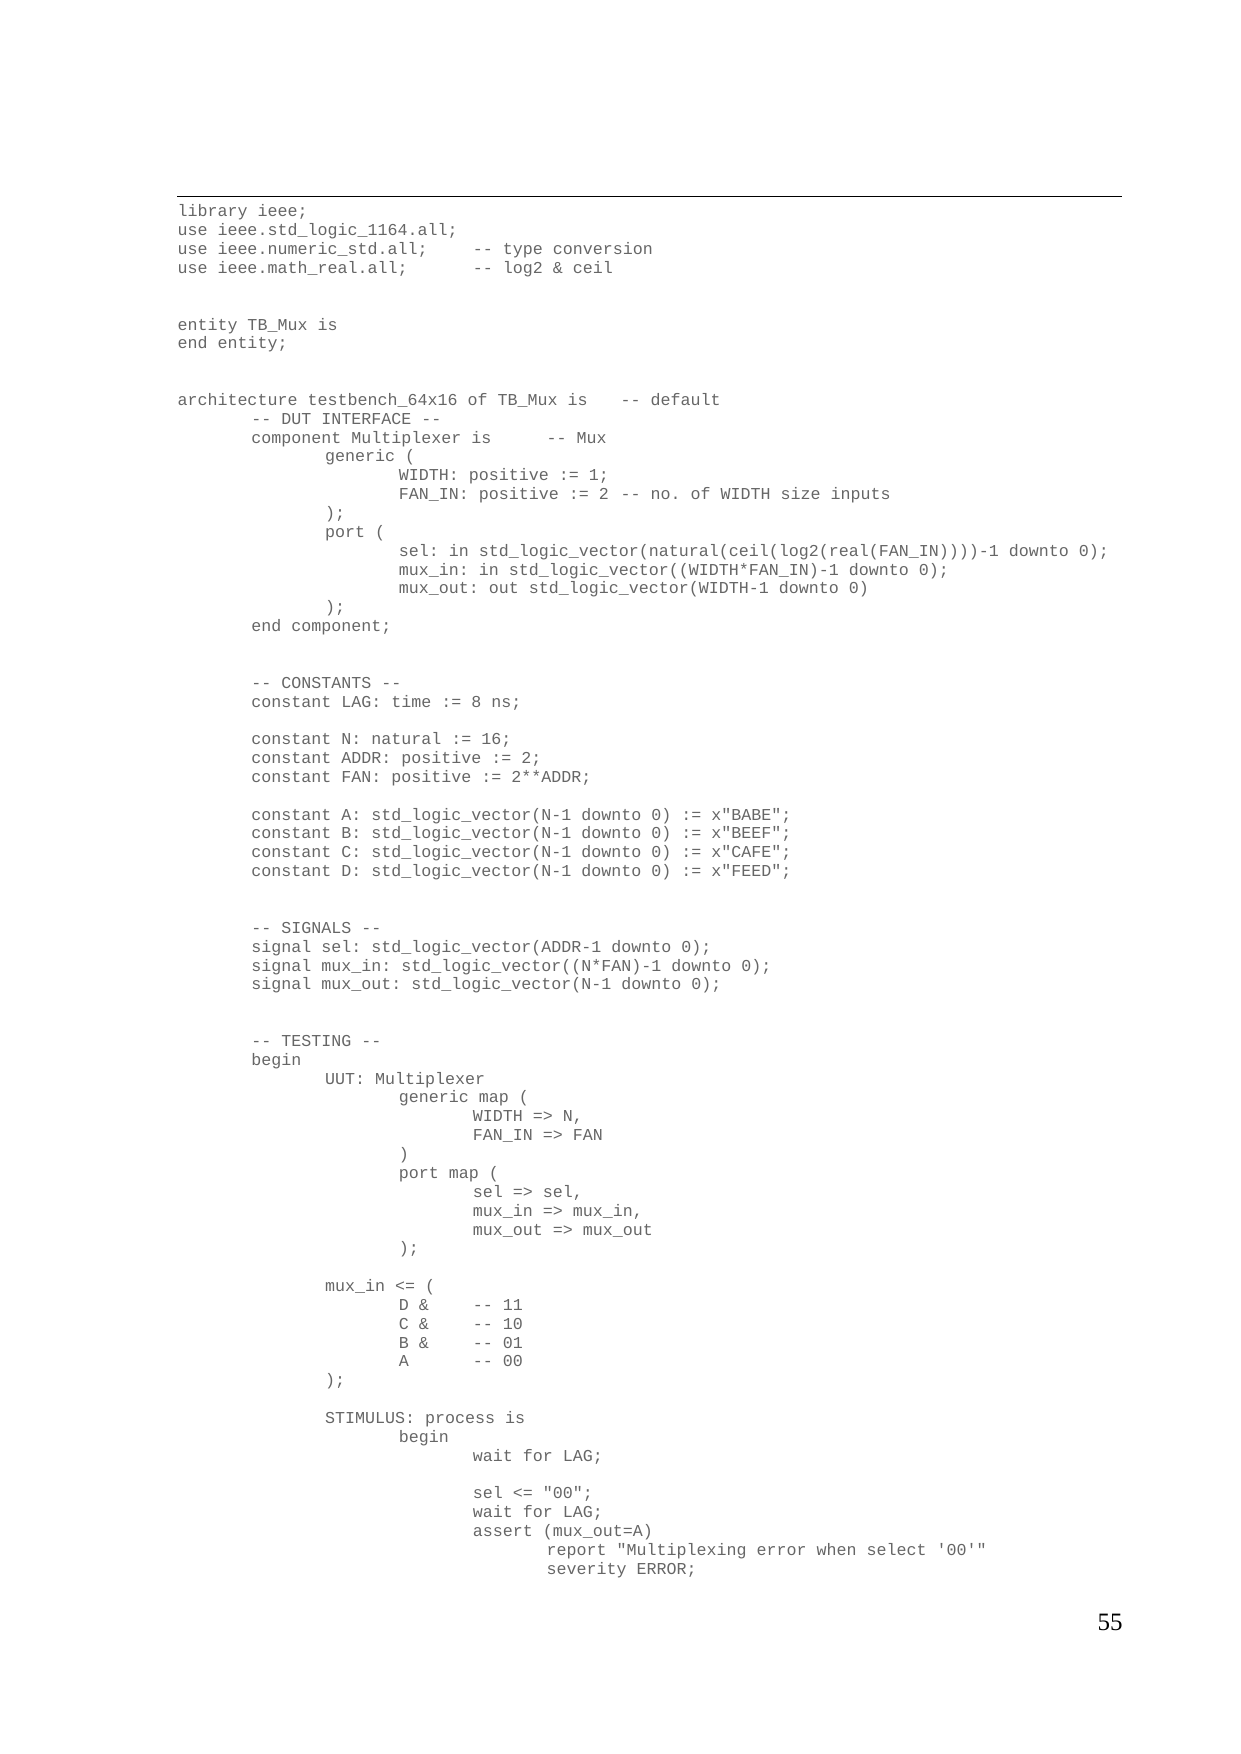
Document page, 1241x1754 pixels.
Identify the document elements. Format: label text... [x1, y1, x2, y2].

text UUT: Multiplexer [177, 1070, 1122, 1089]
text signal mux_out: std_logic_vector(N-1 downto 0); [177, 976, 1122, 995]
text mux_in => mux_in, [177, 1202, 1122, 1221]
text constant LAG: time := 8 ns; [177, 693, 1122, 712]
text WIDTH: positive := 1; [177, 467, 1122, 486]
text mux_in <= ( [177, 1278, 1122, 1296]
text signal mux_in: std_logic_vector((N*FAN)-1 downto 0); [177, 957, 1122, 976]
text ) [177, 1146, 1122, 1164]
text entity TB_Mux is [177, 316, 1122, 335]
text mux_out => mux_out [177, 1221, 1122, 1240]
text port ( [177, 523, 1122, 542]
text architecture testbench_64x16 of TB_Mux is -- default [177, 391, 1122, 410]
text FAN_IN: positive := 2 -- no. of WIDTH size inputs [177, 486, 1122, 504]
text generic ( [177, 448, 1122, 467]
text constant N: natural := 16; [177, 731, 1122, 750]
text sel => sel, [177, 1183, 1122, 1202]
text A -- 00 [177, 1353, 1122, 1372]
text use ieee.math_real.all; -- log2 & ceil [177, 259, 1122, 278]
text WIDTH => N, [177, 1108, 1122, 1127]
text library ieee; [177, 203, 1122, 222]
text C & -- 10 [177, 1315, 1122, 1334]
text use ieee.numeric_std.all; -- type conversion [177, 241, 1122, 259]
text begin [177, 1051, 1122, 1070]
text sel: in std_logic_vector(natural(ceil(log2(real(FAN_IN))))-1 downto 0); [177, 542, 1122, 561]
text end entity; [177, 335, 1122, 354]
text severity ERROR; [177, 1560, 1122, 1579]
text mux_in: in std_logic_vector((WIDTH*FAN_IN)-1 downto 0); [177, 561, 1122, 580]
text signal sel: std_logic_vector(ADDR-1 downto 0); [177, 938, 1122, 957]
text sel <= "00"; [177, 1485, 1122, 1504]
text component Multiplexer is -- Mux [177, 429, 1122, 448]
text ); [177, 504, 1122, 523]
text wait for LAG; [177, 1447, 1122, 1466]
text -- DUT INTERFACE -- [177, 410, 1122, 429]
text constant B: std_logic_vector(N-1 downto 0) := x"BEEF"; [177, 825, 1122, 844]
text -- CONSTANTS -- [177, 674, 1122, 693]
text STIMULUS: process is [177, 1409, 1122, 1428]
text ); [177, 599, 1122, 618]
text port map ( [177, 1164, 1122, 1183]
text FAN_IN => FAN [177, 1127, 1122, 1146]
text -- TESTING -- [177, 1032, 1122, 1051]
text constant D: std_logic_vector(N-1 downto 0) := x"FEED"; [177, 863, 1122, 882]
text B & -- 01 [177, 1334, 1122, 1353]
text constant C: std_logic_vector(N-1 downto 0) := x"CAFE"; [177, 844, 1122, 863]
text use ieee.std_logic_1164.all; [177, 222, 1122, 241]
text constant A: std_logic_vector(N-1 downto 0) := x"BABE"; [177, 806, 1122, 825]
text assert (mux_out=A) [177, 1523, 1122, 1542]
text ); [177, 1240, 1122, 1259]
text -- SIGNALS -- [177, 919, 1122, 938]
text constant ADDR: positive := 2; [177, 750, 1122, 768]
text wait for LAG; [177, 1504, 1122, 1523]
text mux_out: out std_logic_vector(WIDTH-1 downto 0) [177, 580, 1122, 599]
text D & -- 11 [177, 1296, 1122, 1315]
text end component; [177, 618, 1122, 637]
text begin [177, 1428, 1122, 1447]
text generic map ( [177, 1089, 1122, 1108]
text report "Multiplexing error when select '00'" [177, 1542, 1122, 1560]
text constant FAN: positive := 2**ADDR; [177, 768, 1122, 787]
text ); [177, 1372, 1122, 1391]
